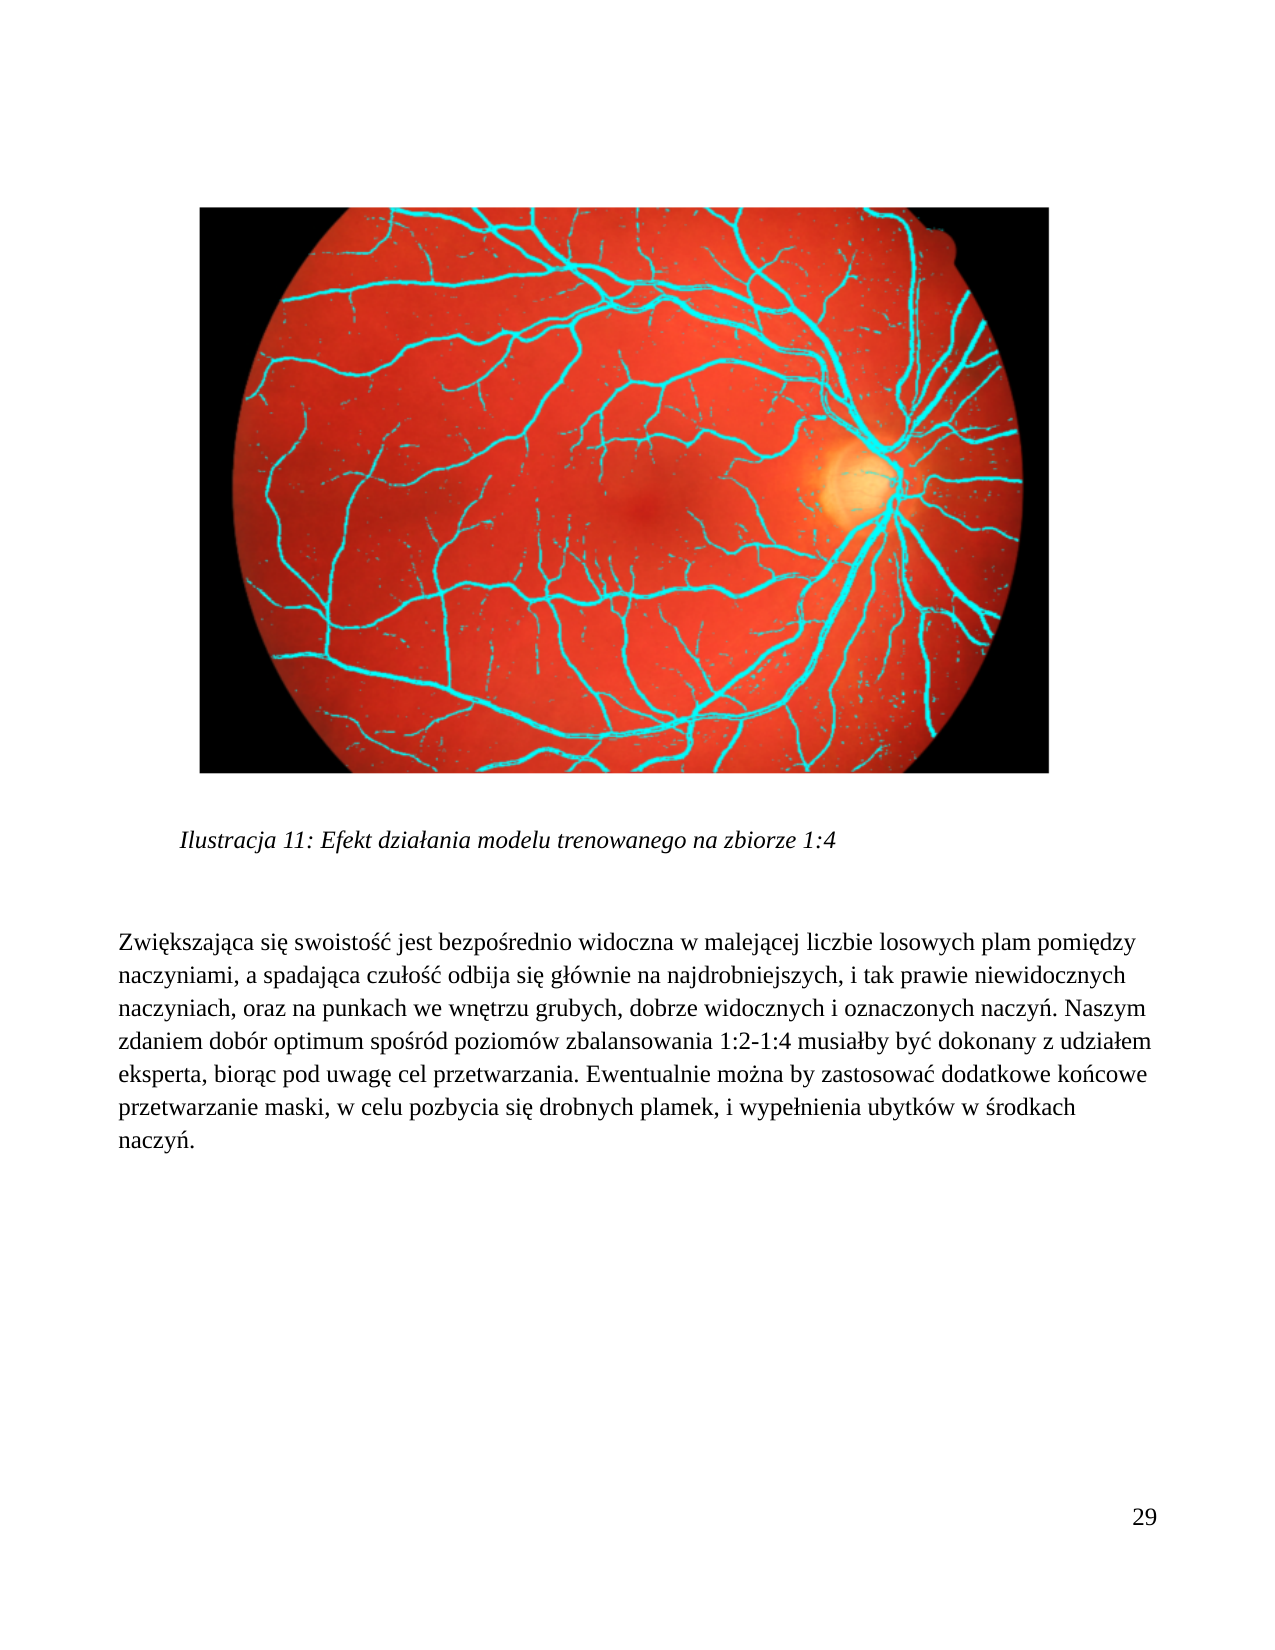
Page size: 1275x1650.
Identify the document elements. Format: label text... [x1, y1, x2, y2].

text Ilustracja 11: Efekt działania modelu trenowanego na zbiorze 1:4 [179, 825, 1070, 854]
text Zwiększająca się swoistość jest bezpośrednio widoczna w malejącej liczbie losowych plam pomiędzy naczyniami, a spadająca czułość odbija się głównie na najdrobniejszych, i tak prawie niewidocznych naczyniach, oraz na punkach we wnętrzu grubych, dobrze widocznych i oznaczonych naczyń. Naszym zdaniem dobór optimum spośród poziomów zbalansowania 1:2-1:4 musiałby być dokonany z udziałem eksperta, biorąc pod uwagę cel przetwarzania. Ewentualnie można by zastosować dodatkowe końcowe przetwarzanie maski, w celu pozbycia się drobnych plamek, i wypełnienia ubytków w środkach naczyń. [118, 927, 1157, 1154]
picture [179, 157, 1070, 825]
